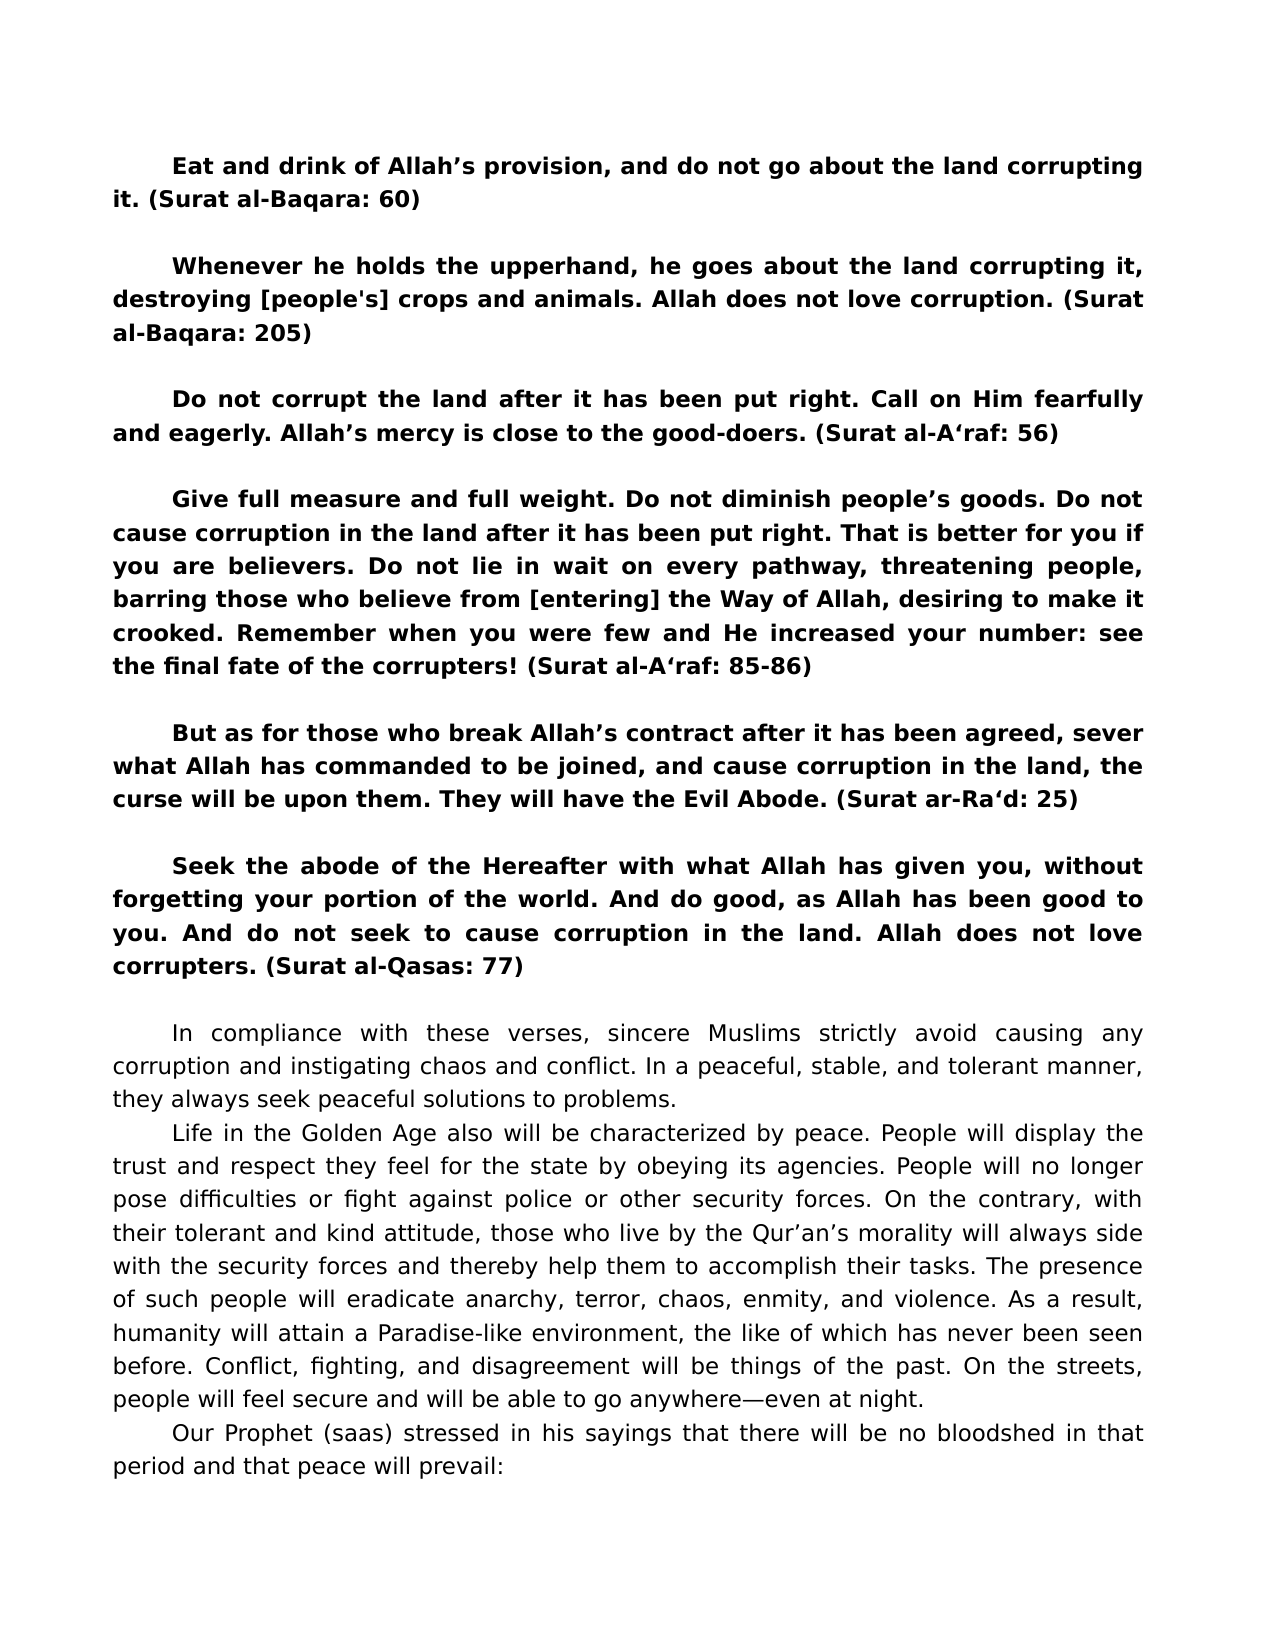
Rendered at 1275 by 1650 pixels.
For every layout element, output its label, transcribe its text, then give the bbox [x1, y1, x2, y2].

text Life in the Golden Age also will be characterized by peace. People will display the trust and respect they feel for the state by obeying its agencies. People will no longer pose difficulties or fight against police or other security forces. On the contrary, with their tolerant and kind attitude, those who live by the Qur’an’s morality will always side with the security forces and thereby help them to accomplish their tasks. The presence of such people will eradicate anarchy, terror, chaos, enmity, and violence. As a result, humanity will attain a Paradise-like environment, the like of which has never been seen before. Conflict, fighting, and disagreement will be things of the past. On the streets, people will feel secure and will be able to go anywhere—even at night. [112, 1114, 1145, 1414]
text But as for those who break Allah’s contract after it has been agreed, sever what Allah has commanded to be joined, and cause corruption in the land, the curse will be upon them. They will have the Evil Abode. (Surat ar-Ra‘d: 25) [112, 714, 1145, 814]
text Whenever he holds the upperhand, he goes about the land corrupting it, destroying [people's] crops and animals. Allah does not love corruption. (Surat al-Baqara: 205) [112, 248, 1145, 348]
text Give full measure and full weight. Do not diminish people’s goods. Do not cause corruption in the land after it has been put right. That is better for you if you are believers. Do not lie in wait on every pathway, threatening people, barring those who believe from [entering] the Way of Allah, desiring to make it crooked. Remember when you were few and He increased your number: see the final fate of the corrupters! (Surat al-A‘raf: 85-86) [112, 481, 1145, 681]
text Seek the abode of the Hereafter with what Allah has given you, without forgetting your portion of the world. And do good, as Allah has been good to you. And do not seek to cause corruption in the land. Allah does not love corrupters. (Surat al-Qasas: 77) [112, 848, 1145, 981]
text In compliance with these verses, sincere Muslims strictly avoid causing any corruption and instigating chaos and conflict. In a peaceful, stable, and tolerant manner, they always seek peaceful solutions to problems. [112, 1014, 1145, 1114]
text Eat and drink of Allah’s provision, and do not go about the land corrupting it. (Surat al-Baqara: 60) [112, 148, 1145, 214]
text Do not corrupt the land after it has been put right. Call on Him fearfully and eagerly. Allah’s mercy is close to the good-doers. (Surat al-A‘raf: 56) [112, 381, 1145, 448]
text Our Prophet (saas) stressed in his sayings that there will be no bloodshed in that period and that peace will prevail: [112, 1414, 1145, 1481]
